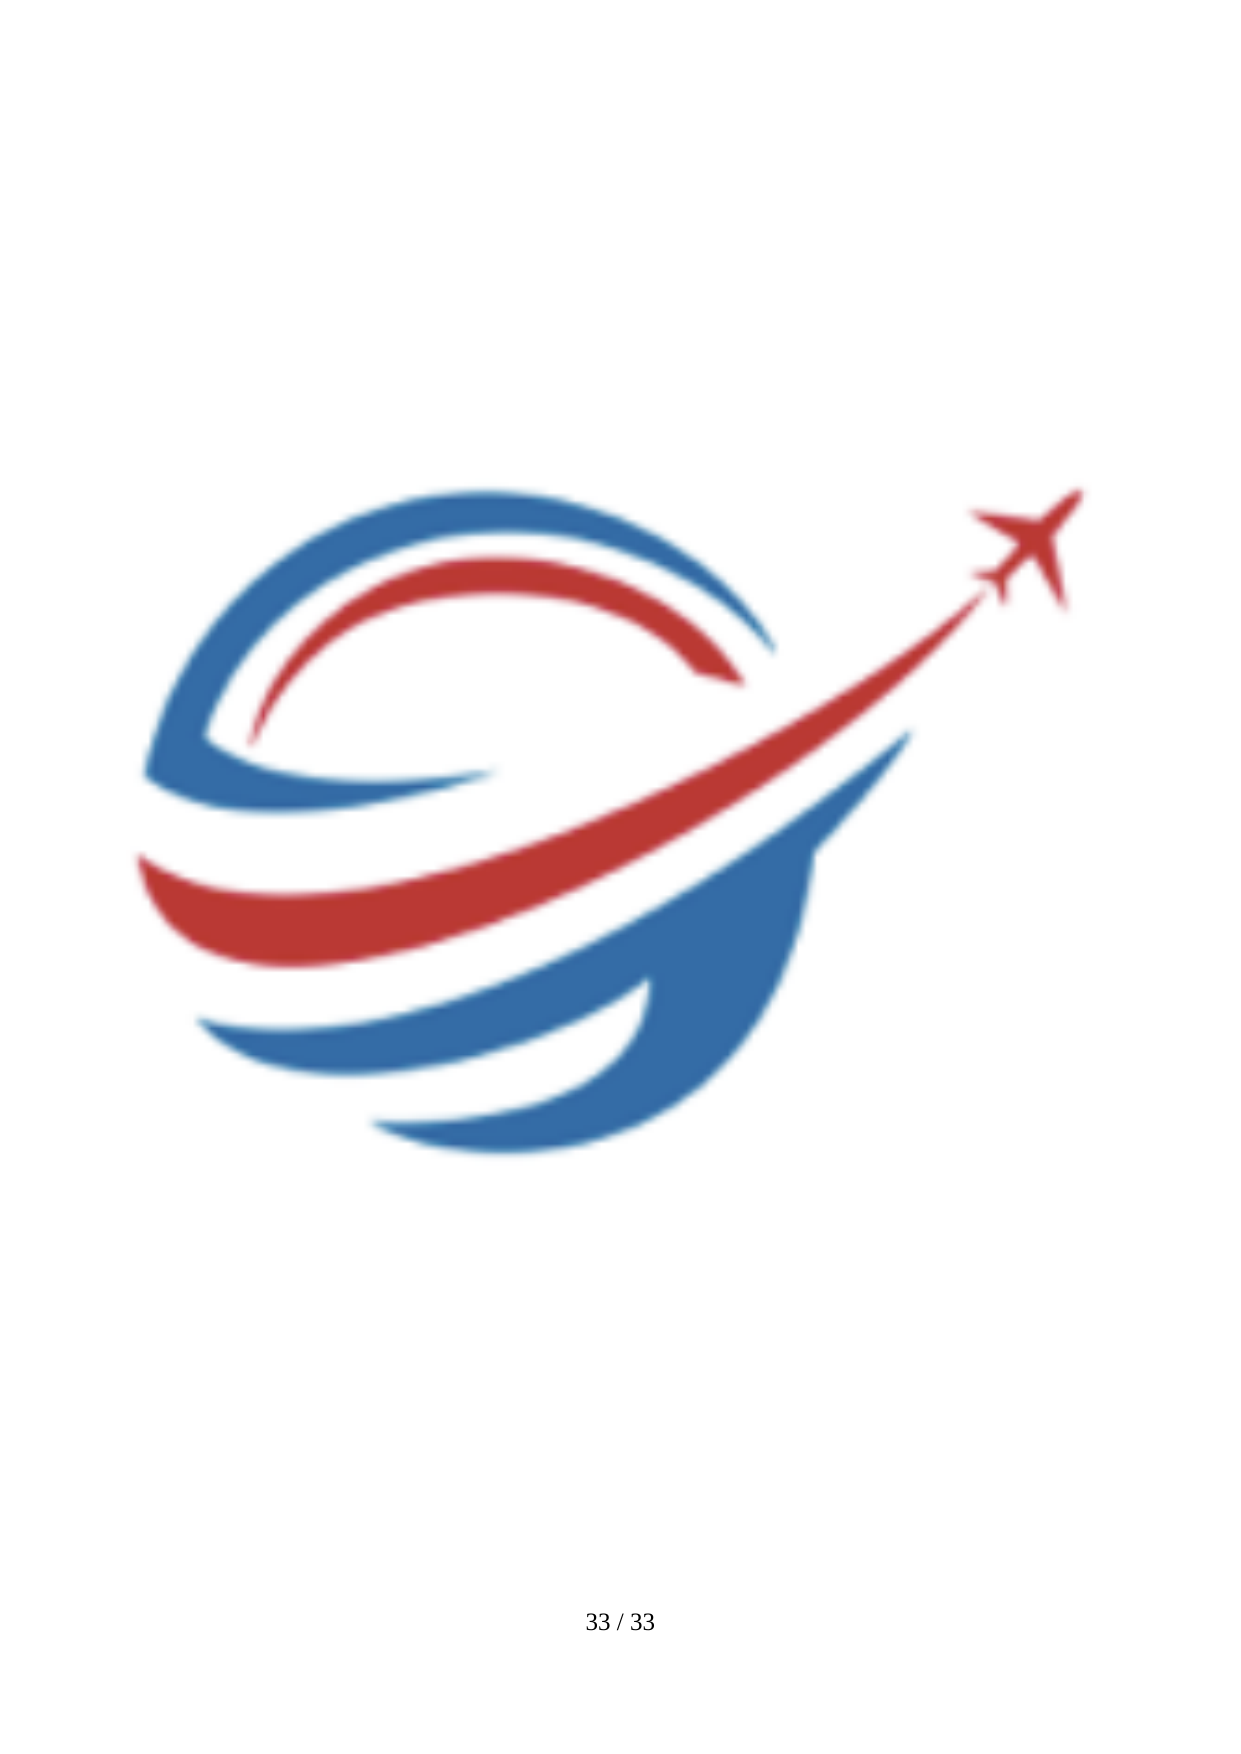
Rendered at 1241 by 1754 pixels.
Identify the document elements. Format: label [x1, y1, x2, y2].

picture [118, 456, 1110, 1214]
